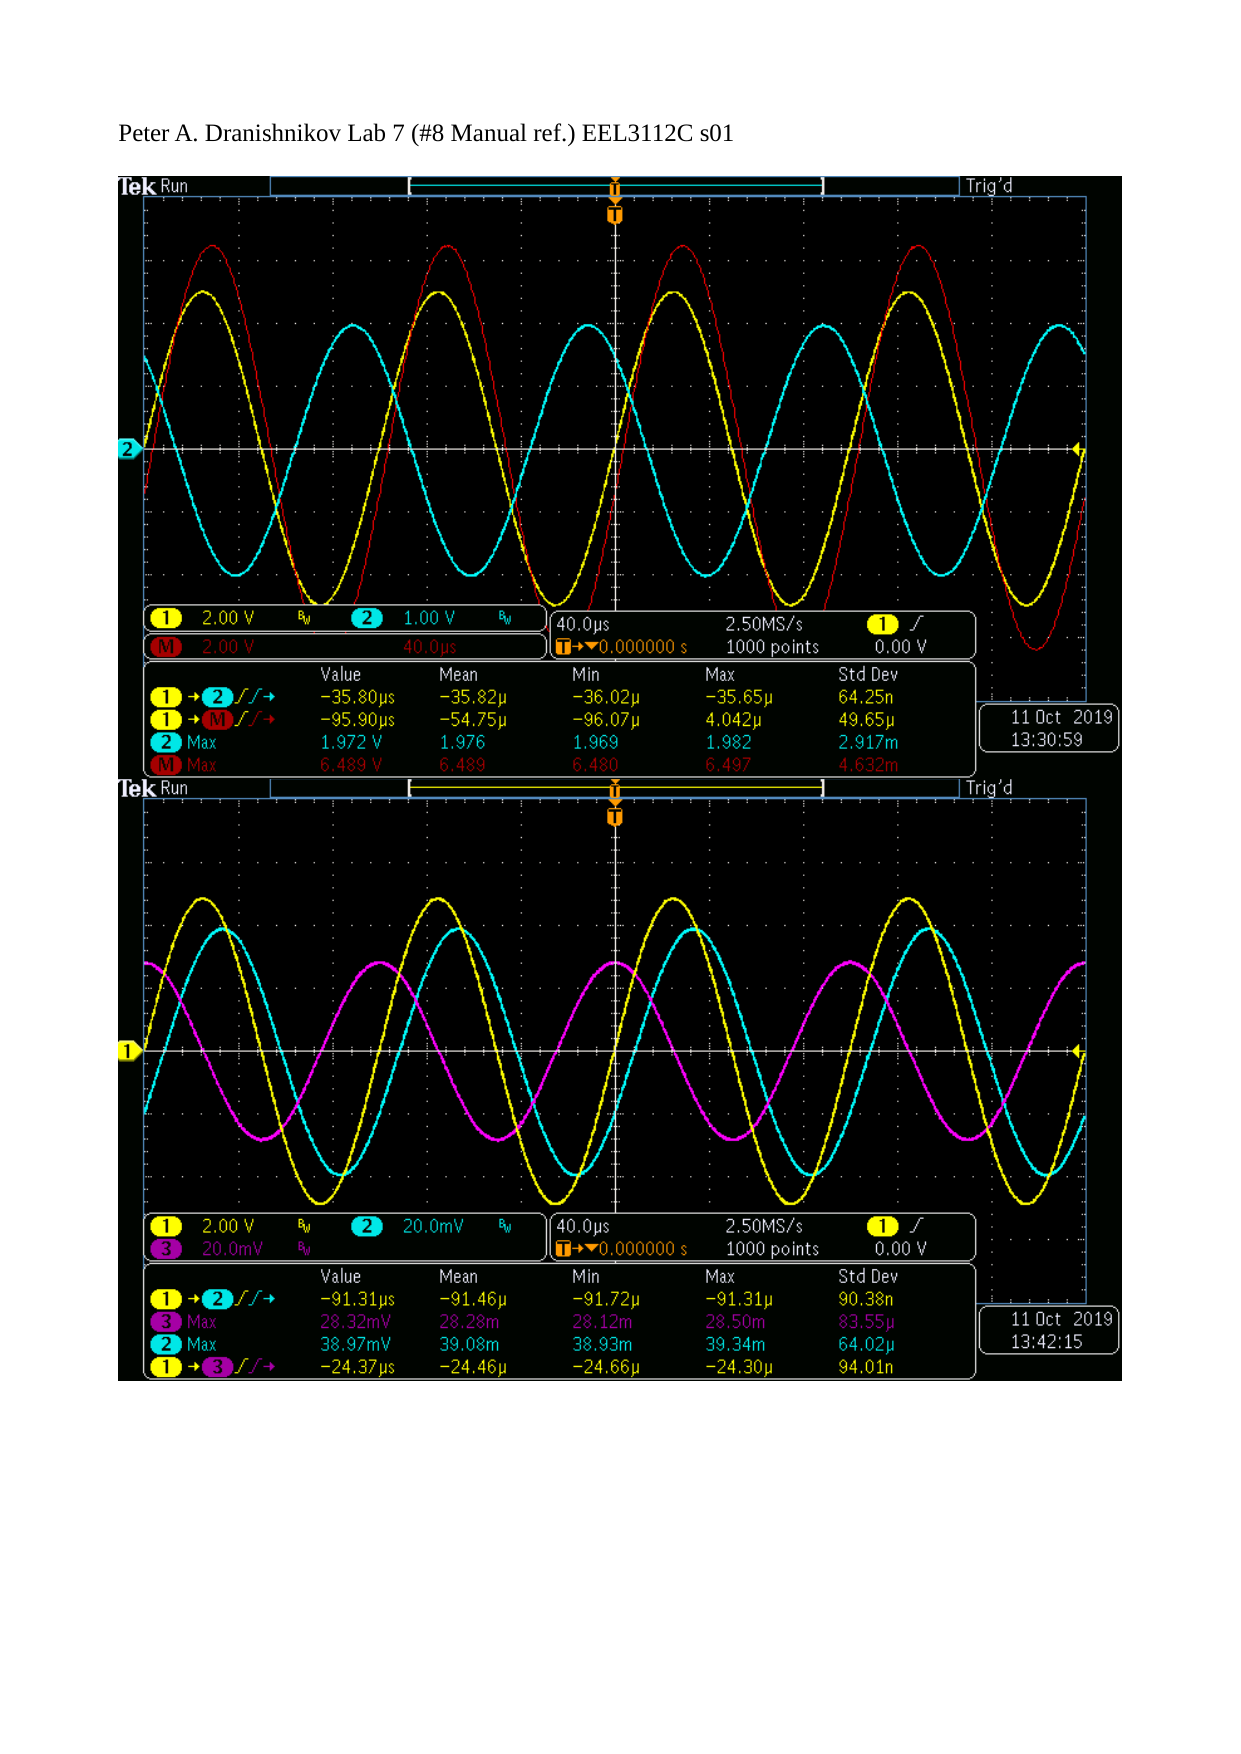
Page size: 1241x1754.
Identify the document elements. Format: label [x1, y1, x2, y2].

picture [118, 176, 1122, 1381]
